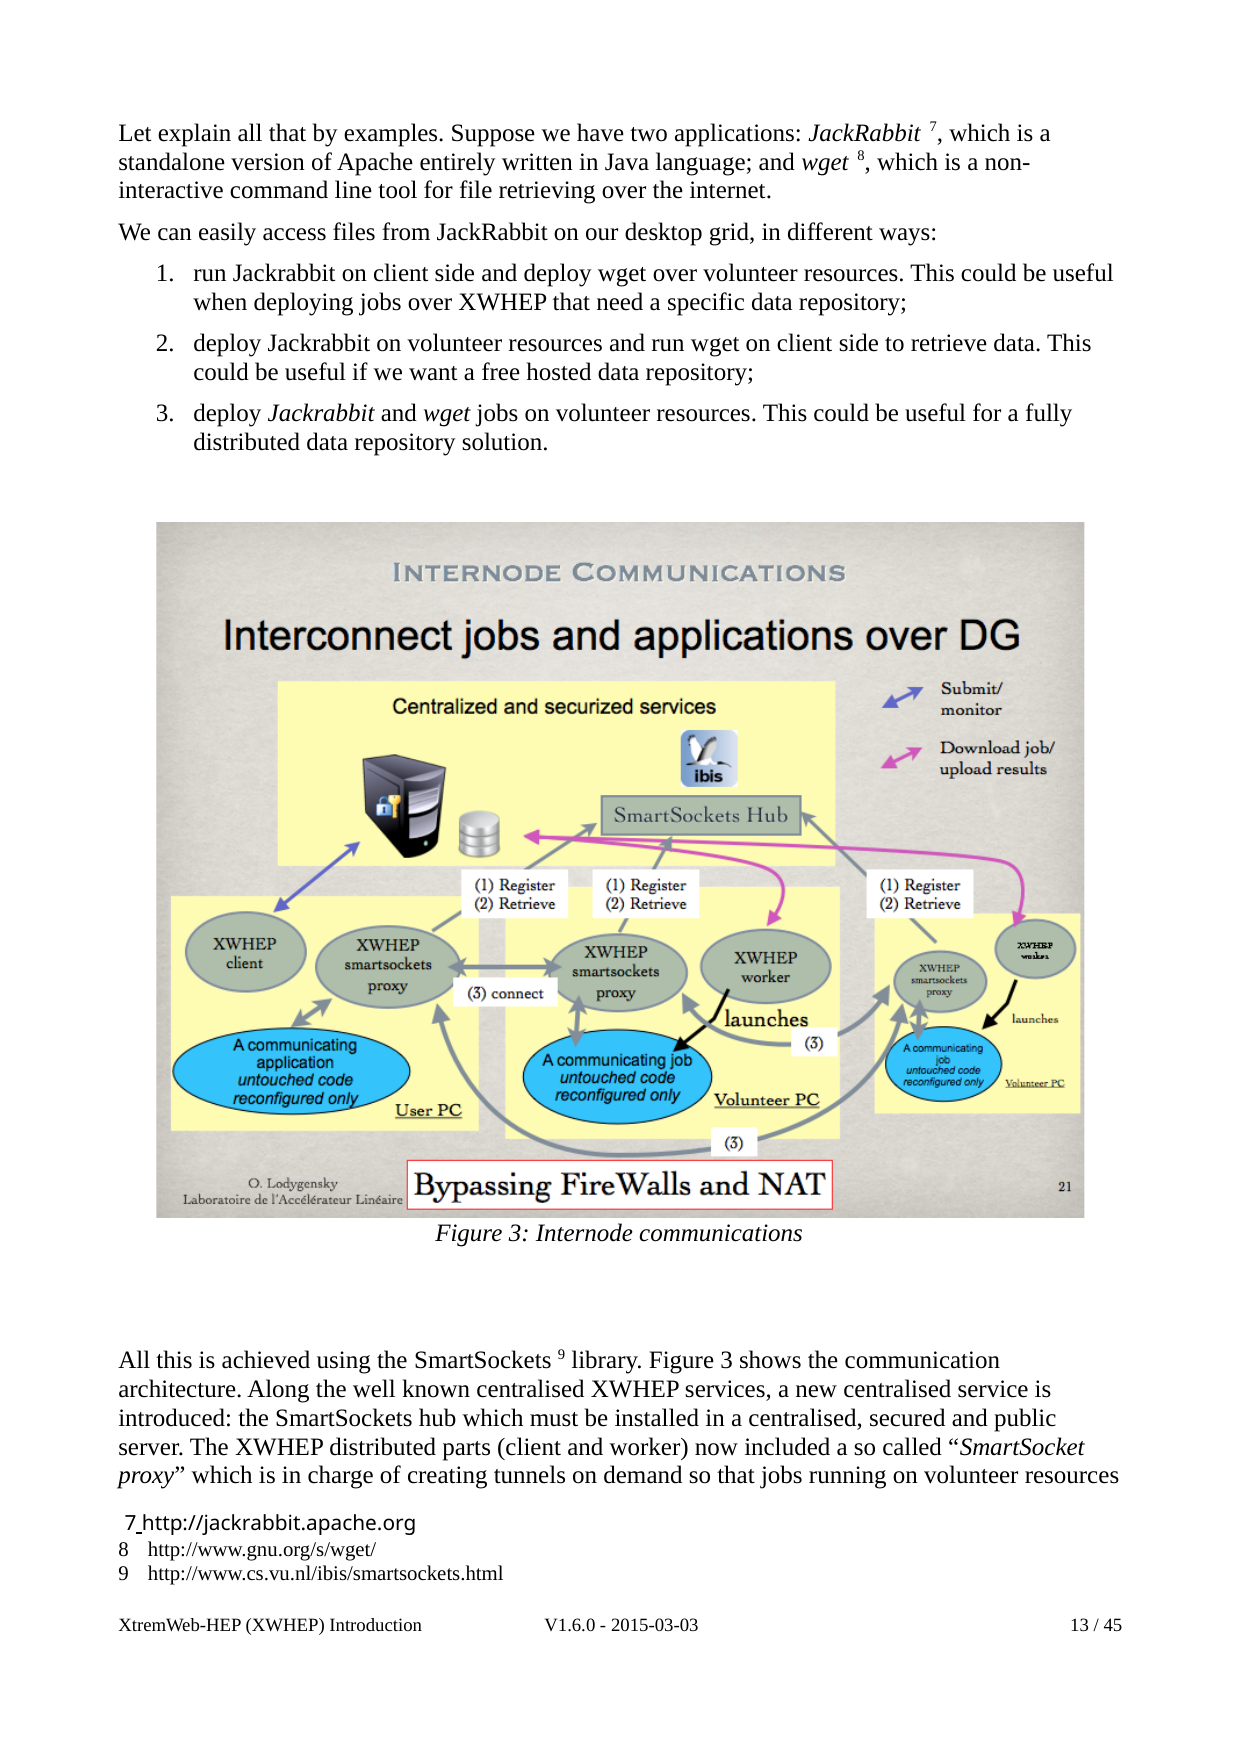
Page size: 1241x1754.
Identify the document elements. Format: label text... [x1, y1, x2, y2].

picture [156, 522, 1085, 1218]
list deploy Jackrabbit and wget jobs on volunteer resources. This could be useful for a fully distributed data repository solution. [156, 398, 1122, 456]
text Let explain all that by examples. Suppose we have two applications: JackRabbit , which is a standalone version of Apache entirely written in Java language; and wget , which is a non-interactive command line tool for file retrieving over the internet. [118, 118, 1122, 204]
text Figure 3: Internode communications [156, 1218, 1084, 1247]
text http://www.gnu.org/s/wget/ [118, 1537, 1122, 1561]
text All this is achieved using the SmartSockets library. Figure 3 shows the communication architecture. Along the well known centralised XWHEP services, a new centralised service is introduced: the SmartSockets hub which must be installed in a centralised, secured and public server. The XWHEP distributed parts (client and worker) now included a so called “SmartSocket proxy” which is in charge of creating tunnels on demand so that jobs running on volunteer resources [118, 1346, 1122, 1489]
text http://jackrabbit.apache.org [124, 1508, 1122, 1537]
text We can easily access files from JackRabbit on our desktop grid, in different ways: [118, 217, 1122, 246]
text http://www.cs.vu.nl/ibis/smartsockets.html [118, 1561, 1122, 1585]
list deploy Jackrabbit on volunteer resources and run wget on client side to retrieve data. This could be useful if we want a free hosted data repository; [156, 328, 1122, 386]
list run Jackrabbit on client side and deploy wget over volunteer resources. This could be useful when deploying jobs over XWHEP that need a specific data repository; [156, 258, 1122, 316]
